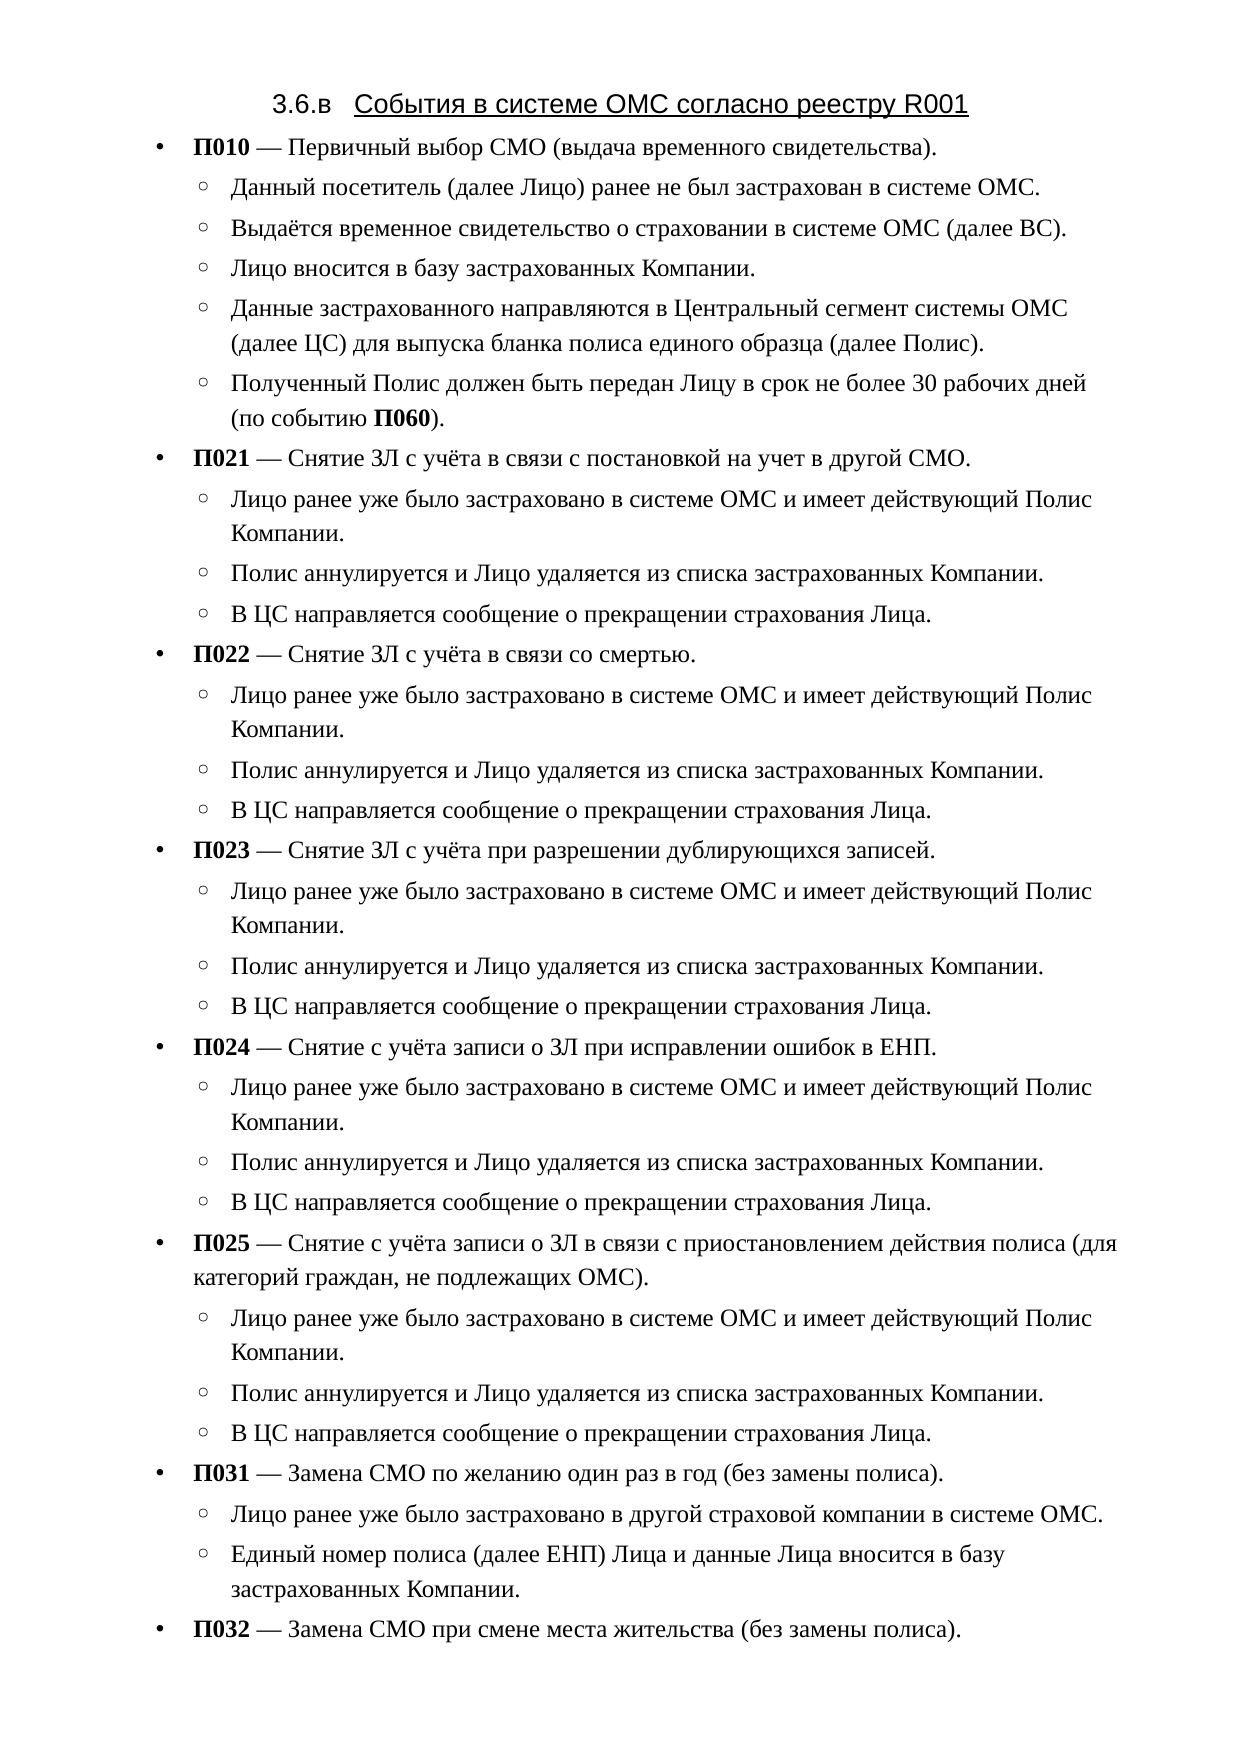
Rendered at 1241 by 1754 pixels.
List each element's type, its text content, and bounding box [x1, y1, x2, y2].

list П023 — Снятие ЗЛ с учёта при разрешении дублирующихся записей. [156, 836, 1122, 864]
list Полис аннулируется и Лицо удаляется из списка застрахованных Компании. [193, 951, 1122, 979]
list Полученный Полис должен быть передан Лицу в срок не более 30 рабочих дней (по событию П060). [193, 368, 1122, 432]
list Полис аннулируется и Лицо удаляется из списка застрахованных Компании. [193, 1378, 1122, 1406]
list П031 — Замена СМО по желанию один раз в год (без замены полиса). [156, 1458, 1122, 1487]
list В ЦС направляется сообщение о прекращении страхования Лица. [193, 991, 1122, 1020]
list В ЦС направляется сообщение о прекращении страхования Лица. [193, 1187, 1122, 1216]
list Полис аннулируется и Лицо удаляется из списка застрахованных Компании. [193, 558, 1122, 587]
list Лицо вносится в базу застрахованных Компании. [193, 253, 1122, 282]
list В ЦС направляется сообщение о прекращении страхования Лица. [193, 795, 1122, 824]
list Лицо ранее уже было застраховано в системе ОМС и имеет действующий Полис Компании. [193, 1072, 1122, 1135]
list Единый номер полиса (далее ЕНП) Лица и данные Лица вносится в базу застрахованных Компании. [193, 1539, 1122, 1602]
list П032 — Замена СМО при смене места жительства (без замены полиса). [156, 1614, 1122, 1643]
list Лицо ранее уже было застраховано в системе ОМС и имеет действующий Полис Компании. [193, 680, 1122, 743]
list Полис аннулируется и Лицо удаляется из списка застрахованных Компании. [193, 755, 1122, 783]
list Данный посетитель (далее Лицо) ранее не был застрахован в системе ОМС. [193, 172, 1122, 201]
list Лицо ранее уже было застраховано в системе ОМС и имеет действующий Полис Компании. [193, 1303, 1122, 1366]
list Полис аннулируется и Лицо удаляется из списка застрахованных Компании. [193, 1147, 1122, 1176]
list В ЦС направляется сообщение о прекращении страхования Лица. [193, 1418, 1122, 1447]
subtitle События в системе ОМС согласно реестру R001 [118, 88, 1122, 119]
list Лицо ранее уже было застраховано в другой страховой компании в системе ОМС. [193, 1499, 1122, 1528]
list Данные застрахованного направляются в Центральный сегмент системы ОМС (далее ЦС) для выпуска бланка полиса единого образца (далее Полис). [193, 293, 1122, 357]
list Лицо ранее уже было застраховано в системе ОМС и имеет действующий Полис Компании. [193, 876, 1122, 939]
list П021 — Снятие ЗЛ с учёта в связи с постановкой на учет в другой СМО. [156, 443, 1122, 472]
list П022 — Снятие ЗЛ с учёта в связи со смертью. [156, 639, 1122, 668]
list В ЦС направляется сообщение о прекращении страхования Лица. [193, 599, 1122, 628]
list П010 — Первичный выбор СМО (выдача временного свидетельства). [156, 132, 1122, 161]
list П024 — Снятие с учёта записи о ЗЛ при исправлении ошибок в ЕНП. [156, 1032, 1122, 1060]
list Лицо ранее уже было застраховано в системе ОМС и имеет действующий Полис Компании. [193, 484, 1122, 547]
list П025 — Снятие с учёта записи о ЗЛ в связи с приостановлением действия полиса (для категорий граждан, не подлежащих ОМС). [156, 1228, 1122, 1291]
list Выдаётся временное свидетельство о страховании в системе ОМС (далее ВС). [193, 213, 1122, 241]
